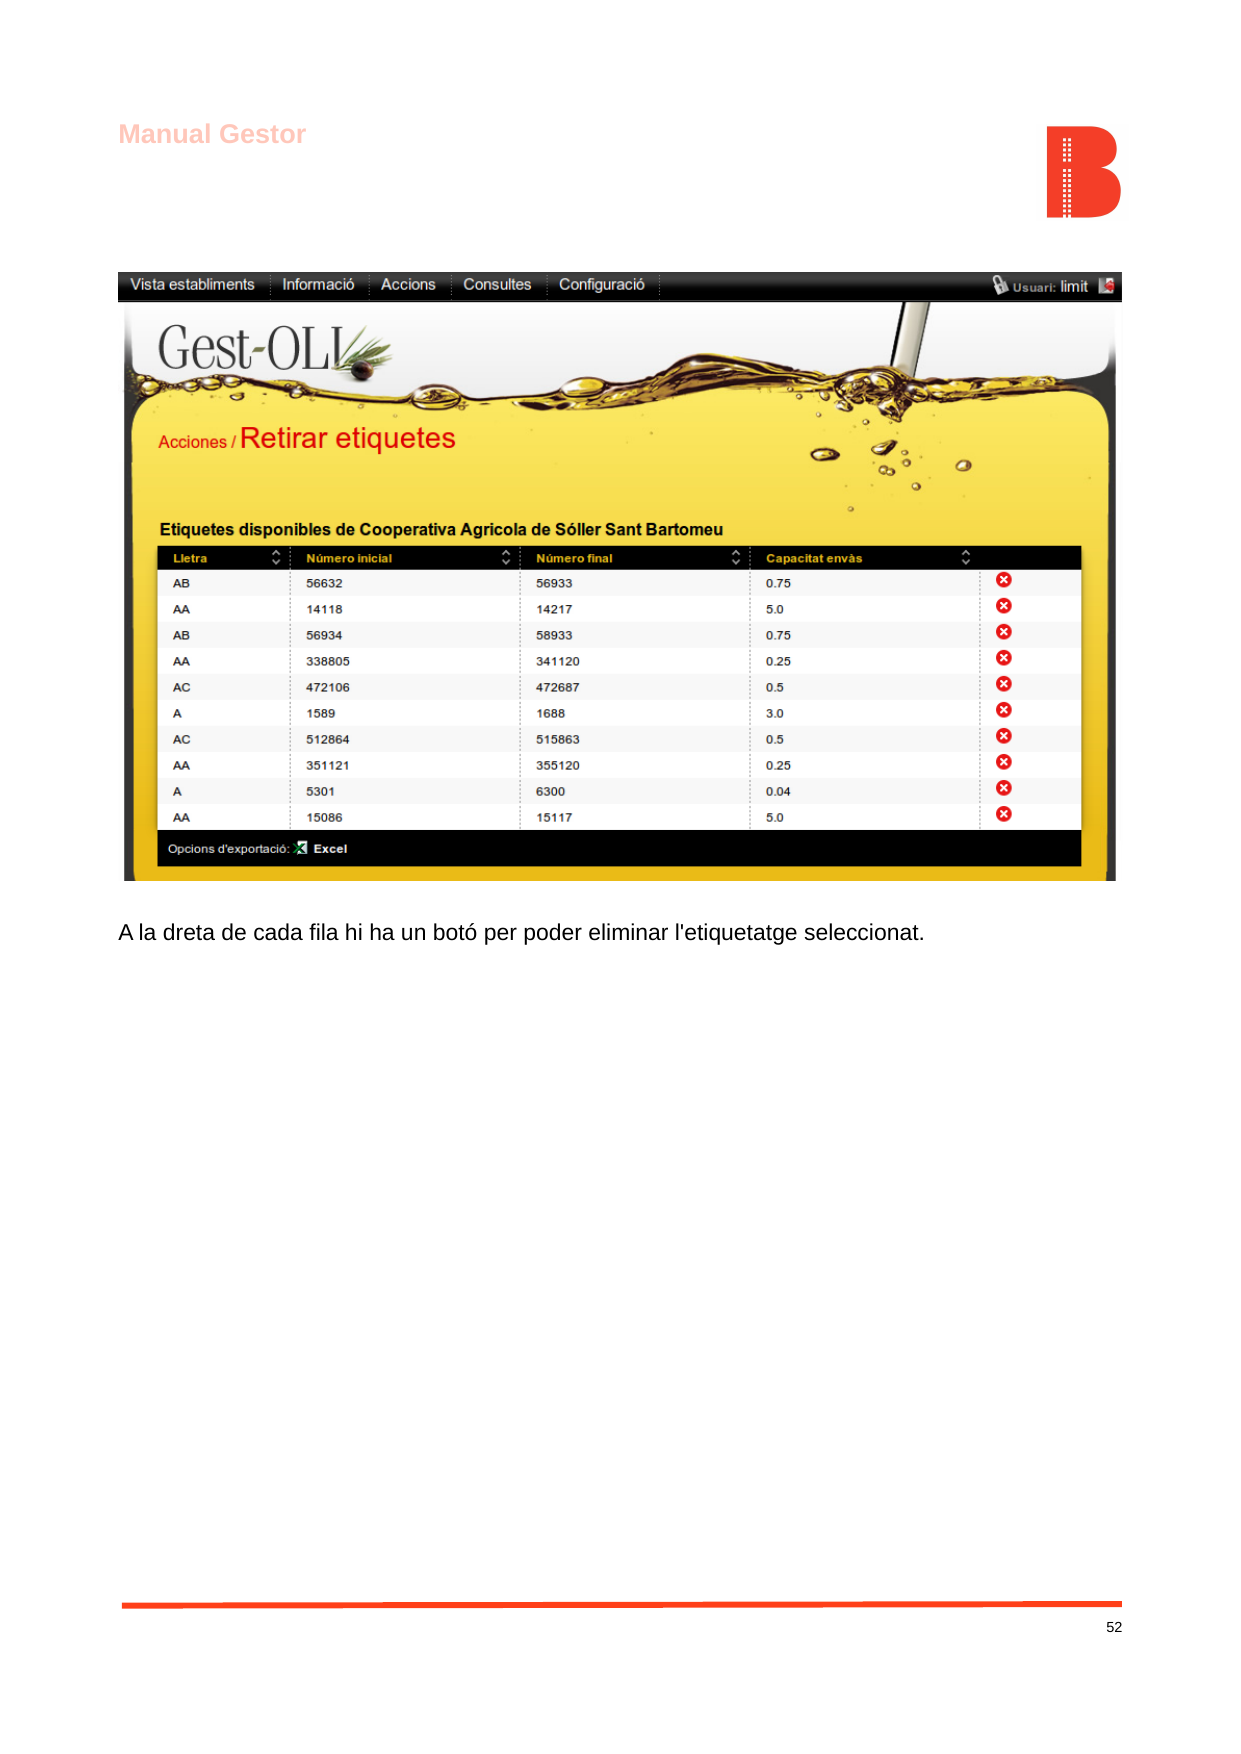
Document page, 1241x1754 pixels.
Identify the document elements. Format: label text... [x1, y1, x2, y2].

picture [1036, 124, 1130, 221]
text A la dreta de cada fila hi ha un botó per poder eliminar l'etiquetatge seleccionat. [118, 919, 1122, 946]
picture [118, 272, 1123, 881]
